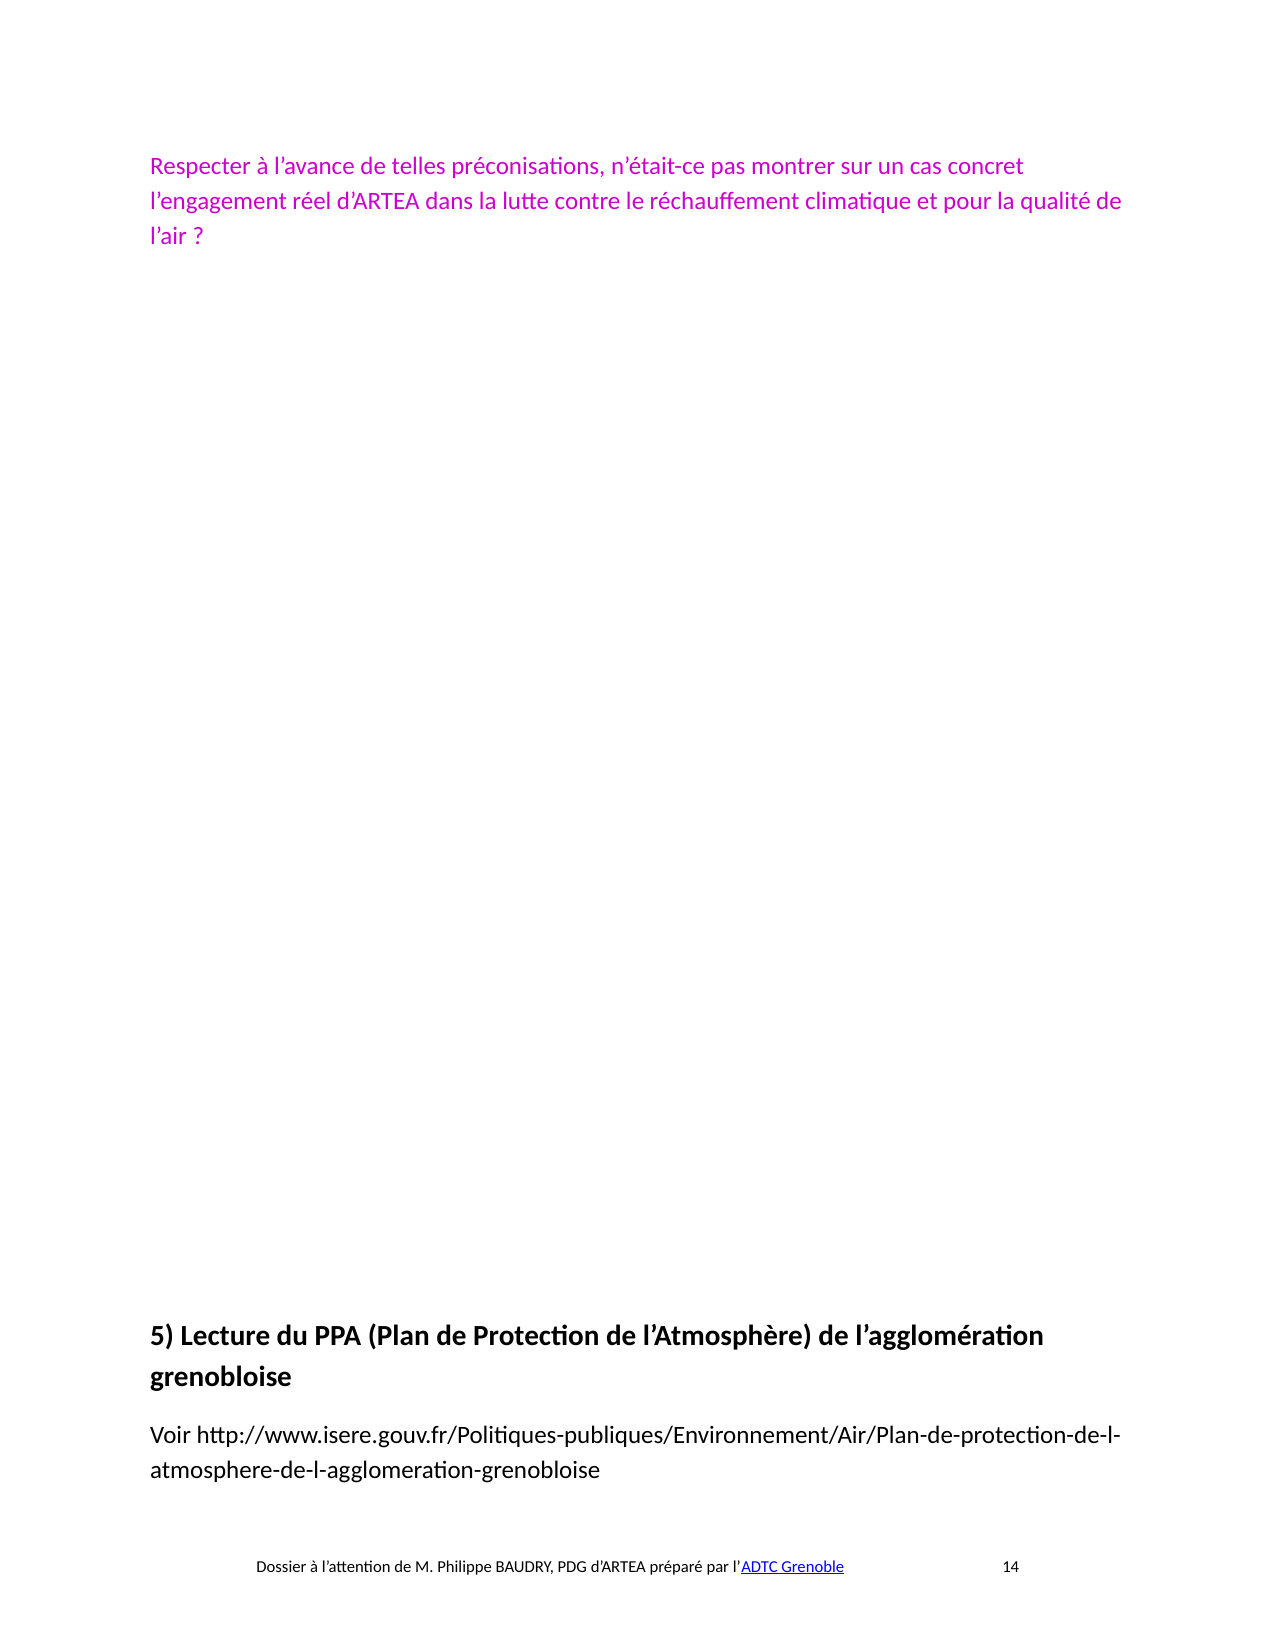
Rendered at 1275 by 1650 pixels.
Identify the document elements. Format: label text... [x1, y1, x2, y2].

text 5) Lecture du PPA (Plan de Protection de l’Atmosphère) de l’agglomération grenobloise [150, 1317, 1125, 1393]
text Voir http://www.isere.gouv.fr/Politiques-publiques/Environnement/Air/Plan-de-protection-de-l-atmosphere-de-l-agglomeration-grenobloise [150, 1419, 1125, 1485]
text Respecter à l’avance de telles préconisations, n’était-ce pas montrer sur un cas concret l’engagement réel d’ARTEA dans la lutte contre le réchauffement climatique et pour la qualité de l’air ? [150, 150, 1125, 251]
